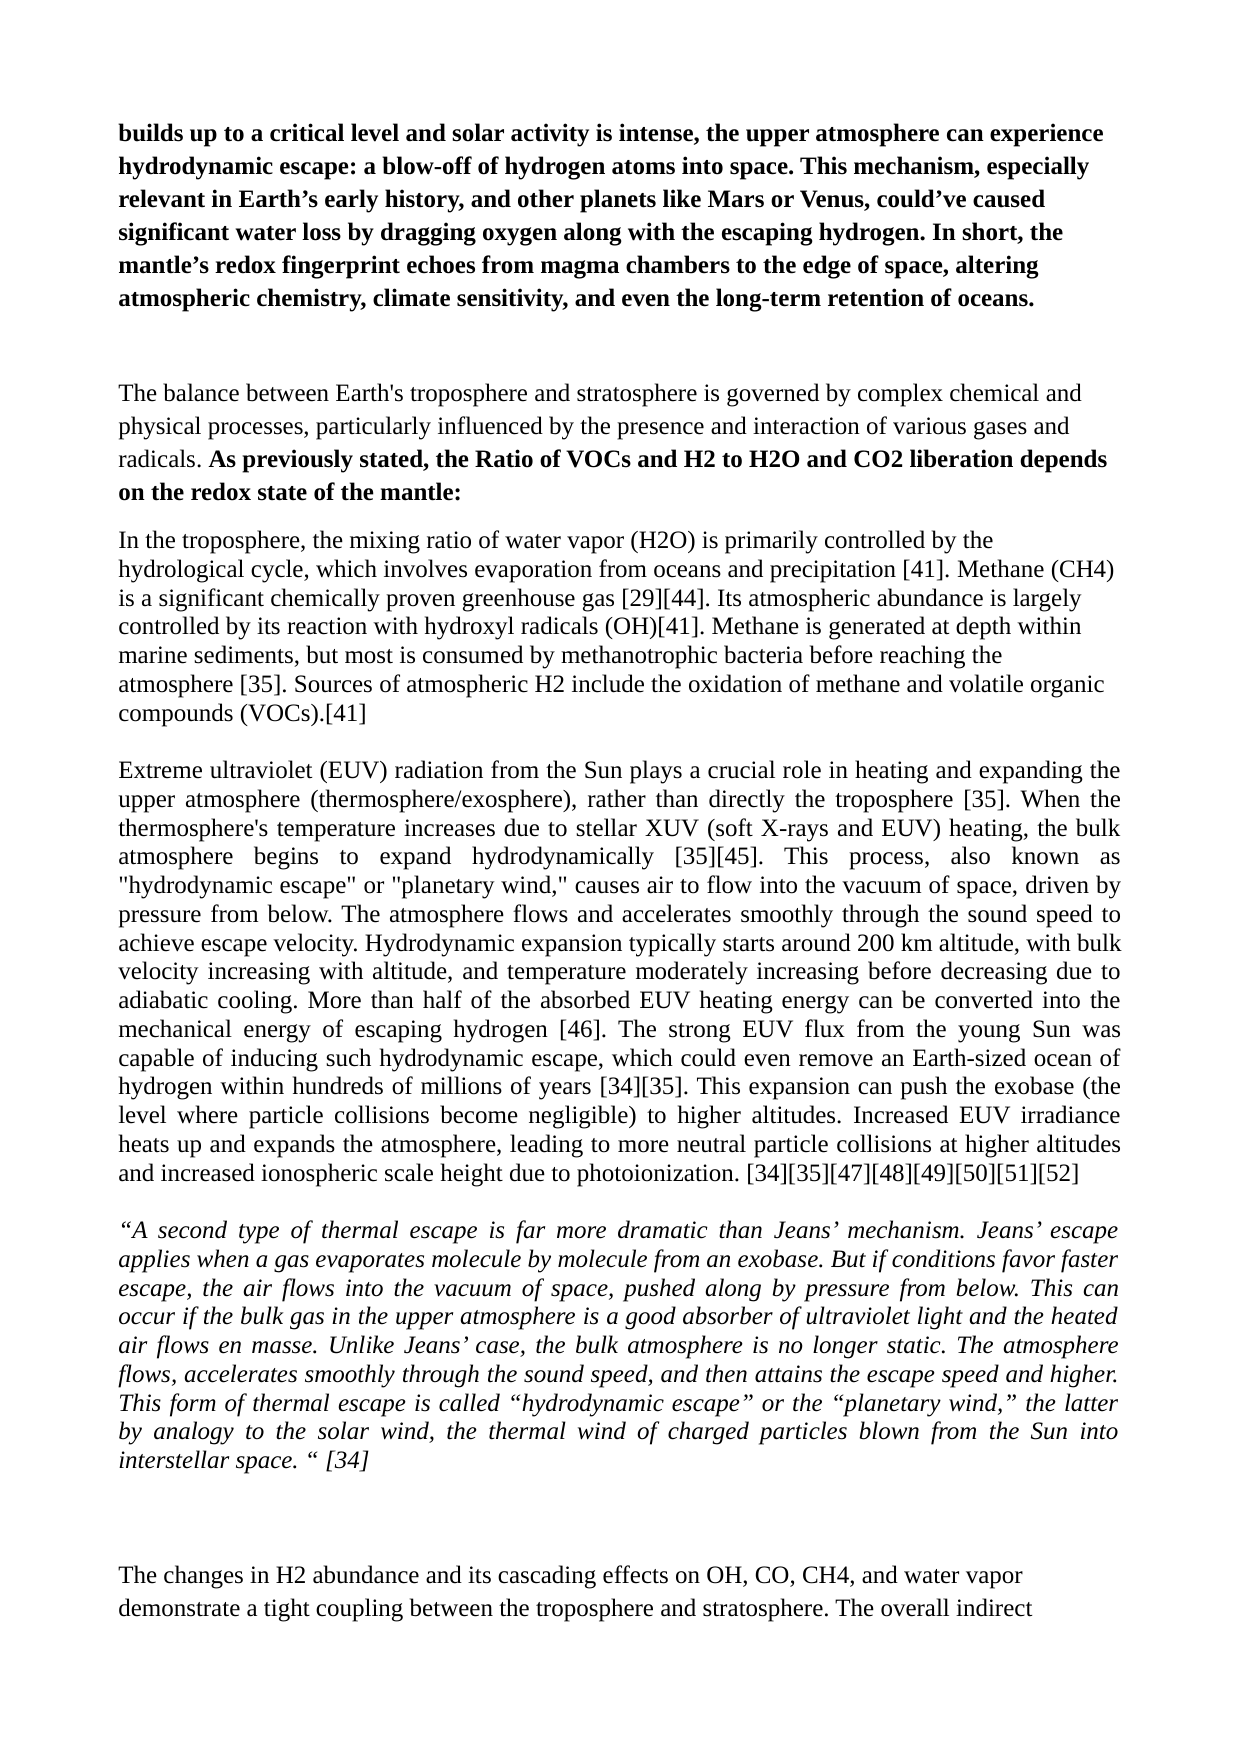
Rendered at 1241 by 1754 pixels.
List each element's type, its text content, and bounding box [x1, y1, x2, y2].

text builds up to a critical level and solar activity is intense, the upper atmosphere can experience hydrodynamic escape: a blow-off of hydrogen atoms into space. This mechanism, especially relevant in Earth’s early history, and other planets like Mars or Venus, could’ve caused significant water loss by dragging oxygen along with the escaping hydrogen. In short, the mantle’s redox fingerprint echoes from magma chambers to the edge of space, altering atmospheric chemistry, climate sensitivity, and even the long-term retention of oceans. [118, 118, 1122, 312]
text “A second type of thermal escape is far more dramatic than Jeans’ mechanism. Jeans’ escape applies when a gas evaporates molecule by molecule from an exobase. But if conditions favor faster escape, the air flows into the vacuum of space, pushed along by pressure from below. This can occur if the bulk gas in the upper atmosphere is a good absorber of ultraviolet light and the heated air flows en masse. Unlike Jeans’ case, the bulk atmosphere is no longer static. The atmosphere flows, accelerates smoothly through the sound speed, and then attains the escape speed and higher. This form of thermal escape is called “hydrodynamic escape” or the “planetary wind,” the latter by analogy to the solar wind, the thermal wind of charged particles blown from the Sun into interstellar space. “ [34] [118, 1215, 1122, 1474]
text The changes in H2 abundance and its cascading effects on OH, CO, CH4, and water vapor demonstrate a tight coupling between the troposphere and stratosphere. The overall indirect [118, 1560, 1122, 1622]
text Extreme ultraviolet (EUV) radiation from the Sun plays a crucial role in heating and expanding the upper atmosphere (thermosphere/exosphere), rather than directly the troposphere [35]. When the thermosphere's temperature increases due to stellar XUV (soft X-rays and EUV) heating, the bulk atmosphere begins to expand hydrodynamically [35][45]. This process, also known as "hydrodynamic escape" or "planetary wind," causes air to flow into the vacuum of space, driven by pressure from below. The atmosphere flows and accelerates smoothly through the sound speed to achieve escape velocity. Hydrodynamic expansion typically starts around 200 km altitude, with bulk velocity increasing with altitude, and temperature moderately increasing before decreasing due to adiabatic cooling. More than half of the absorbed EUV heating energy can be converted into the mechanical energy of escaping hydrogen [46]. The strong EUV flux from the young Sun was capable of inducing such hydrodynamic escape, which could even remove an Earth-sized ocean of hydrogen within hundreds of millions of years [34][35]. This expansion can push the exobase (the level where particle collisions become negligible) to higher altitudes. Increased EUV irradiance heats up and expands the atmosphere, leading to more neutral particle collisions at higher altitudes and increased ionospheric scale height due to photoionization. [34][35][47][48][49][50][51][52] [118, 755, 1122, 1186]
text The balance between Earth's troposphere and stratosphere is governed by complex chemical and physical processes, particularly influenced by the presence and interaction of various gases and radicals. As previously stated, the Ratio of VOCs and H2 to H2O and CO2 liberation depends on the redox state of the mantle: [118, 378, 1122, 506]
text In the troposphere, the mixing ratio of water vapor (H2O) is primarily controlled by the hydrological cycle, which involves evaporation from oceans and precipitation [41]. Methane (CH4) is a significant chemically proven greenhouse gas [29][44]. Its atmospheric abundance is largely controlled by its reaction with hydroxyl radicals (OH)[41]. Methane is generated at depth within marine sediments, but most is consumed by methanotrophic bacteria before reaching the atmosphere [35]. Sources of atmospheric H2 include the oxidation of methane and volatile organic compounds (VOCs).[41] [118, 525, 1122, 726]
